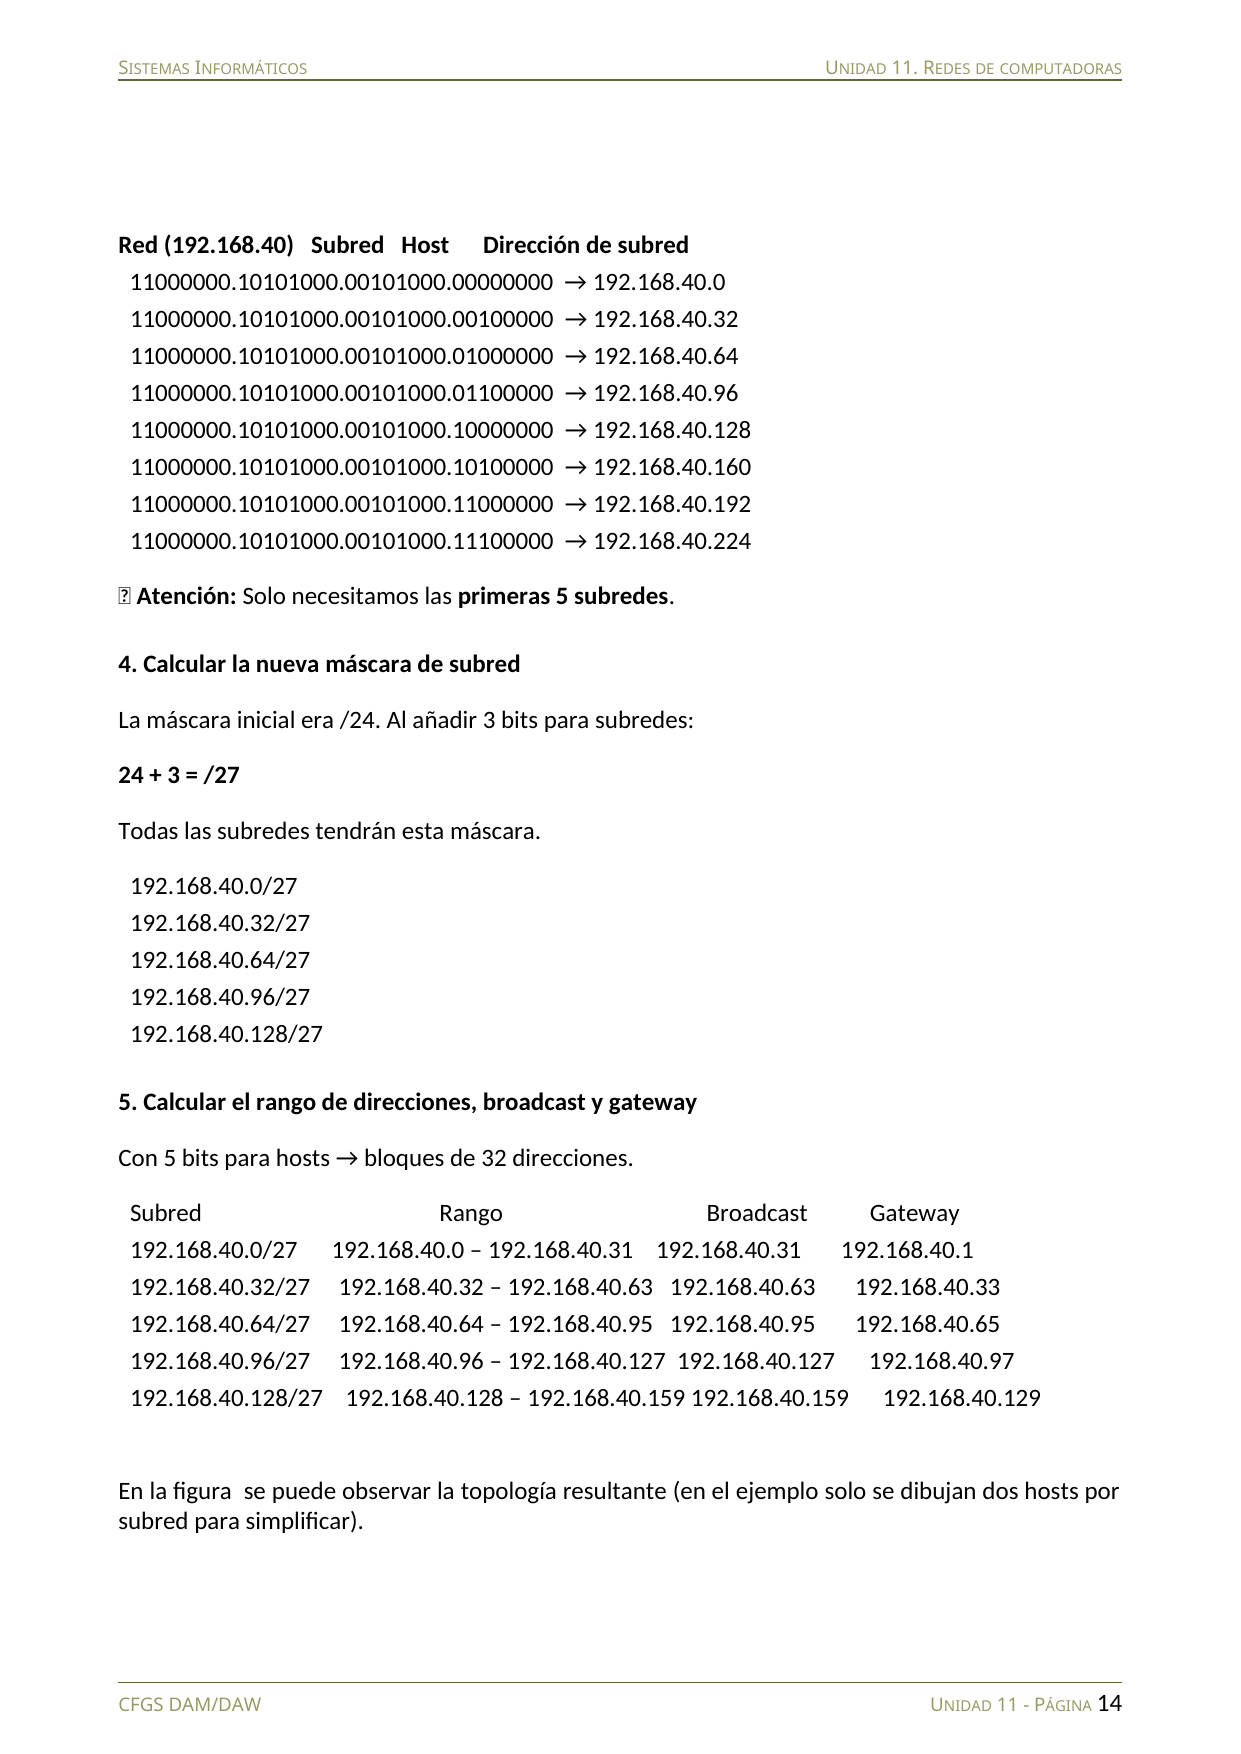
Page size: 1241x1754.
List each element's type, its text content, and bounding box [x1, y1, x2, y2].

text 192.168.40.0/27 [118, 870, 1122, 901]
text 192.168.40.32/27 [118, 907, 1122, 938]
text Con 5 bits para hosts → bloques de 32 direcciones. [118, 1142, 1122, 1172]
text 11000000.10101000.00101000.01000000 → 192.168.40.64 [118, 340, 1122, 370]
text 5. Calcular el rango de direcciones, broadcast y gateway [118, 1086, 1122, 1117]
text 192.168.40.32/27 192.168.40.32 – 192.168.40.63 192.168.40.63 192.168.40.33 [118, 1271, 1122, 1302]
text 192.168.40.0/27 192.168.40.0 – 192.168.40.31 192.168.40.31 192.168.40.1 [118, 1234, 1122, 1265]
text 11000000.10101000.00101000.10100000 → 192.168.40.160 [118, 451, 1122, 481]
text 11000000.10101000.00101000.11100000 → 192.168.40.224 [118, 525, 1122, 555]
text 24 + 3 = /27 [118, 759, 1122, 790]
text Todas las subredes tendrán esta máscara. [118, 815, 1122, 845]
text 11000000.10101000.00101000.00000000 → 192.168.40.0 [118, 266, 1122, 296]
text 192.168.40.128/27 192.168.40.128 – 192.168.40.159 192.168.40.159 192.168.40.129 [118, 1382, 1122, 1413]
text 11000000.10101000.00101000.10000000 → 192.168.40.128 [118, 414, 1122, 444]
text Red (192.168.40) Subred Host Dirección de subred [118, 229, 1122, 259]
text 192.168.40.64/27 192.168.40.64 – 192.168.40.95 192.168.40.95 192.168.40.65 [118, 1308, 1122, 1339]
text 192.168.40.96/27 [118, 981, 1122, 1012]
text 11000000.10101000.00101000.01100000 → 192.168.40.96 [118, 377, 1122, 407]
text 11000000.10101000.00101000.11000000 → 192.168.40.192 [118, 488, 1122, 518]
text Subred Rango Broadcast Gateway [118, 1197, 1122, 1228]
text ❕ Atención: Solo necesitamos las primeras 5 subredes. [118, 580, 1122, 611]
text En la figura se puede observar la topología resultante (en el ejemplo solo se dibujan dos hosts por subred para simplificar). [118, 1475, 1122, 1536]
text 192.168.40.128/27 [118, 1018, 1122, 1049]
text 4. Calcular la nueva máscara de subred [118, 648, 1122, 679]
text La máscara inicial era /24. Al añadir 3 bits para subredes: [118, 704, 1122, 734]
text 192.168.40.96/27 192.168.40.96 – 192.168.40.127 192.168.40.127 192.168.40.97 [118, 1345, 1122, 1376]
text 192.168.40.64/27 [118, 944, 1122, 975]
text 11000000.10101000.00101000.00100000 → 192.168.40.32 [118, 303, 1122, 333]
